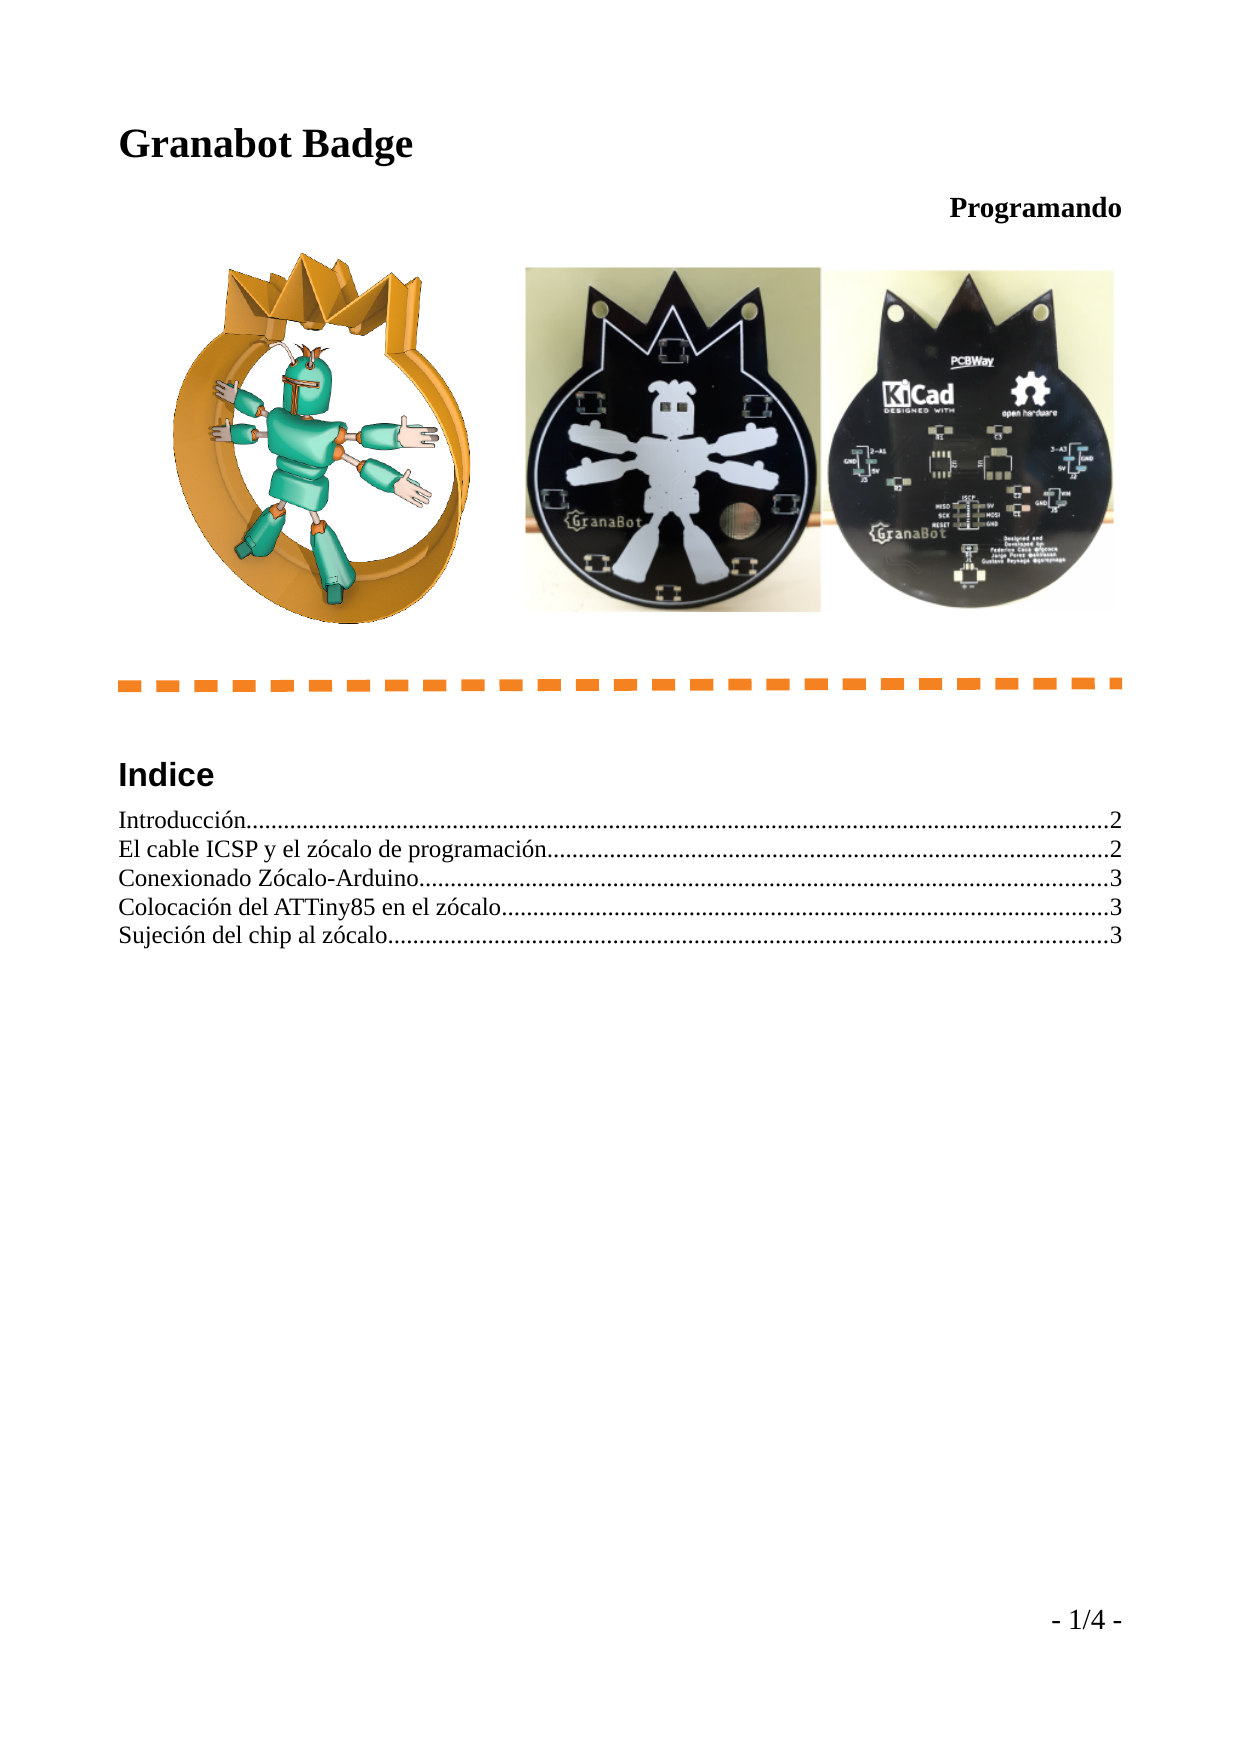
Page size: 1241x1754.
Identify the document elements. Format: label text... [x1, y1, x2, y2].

text Sujeción del chip al zócalo 3 [118, 921, 1122, 949]
table_header [118, 245, 513, 631]
subtitle Indice [118, 754, 1122, 793]
text El cable ICSP y el zócalo de programación 2 [118, 834, 1122, 863]
text Colocación del ATTiny85 en el zócalo 3 [118, 892, 1122, 921]
picture [128, 250, 504, 626]
picture [522, 264, 1114, 612]
table_header [514, 245, 1123, 631]
text Granabot Badge [118, 118, 1122, 166]
text Introducción 2 [118, 806, 1122, 834]
text Conexionado Zócalo-Arduino 3 [118, 863, 1122, 892]
text Programando [118, 190, 1122, 224]
